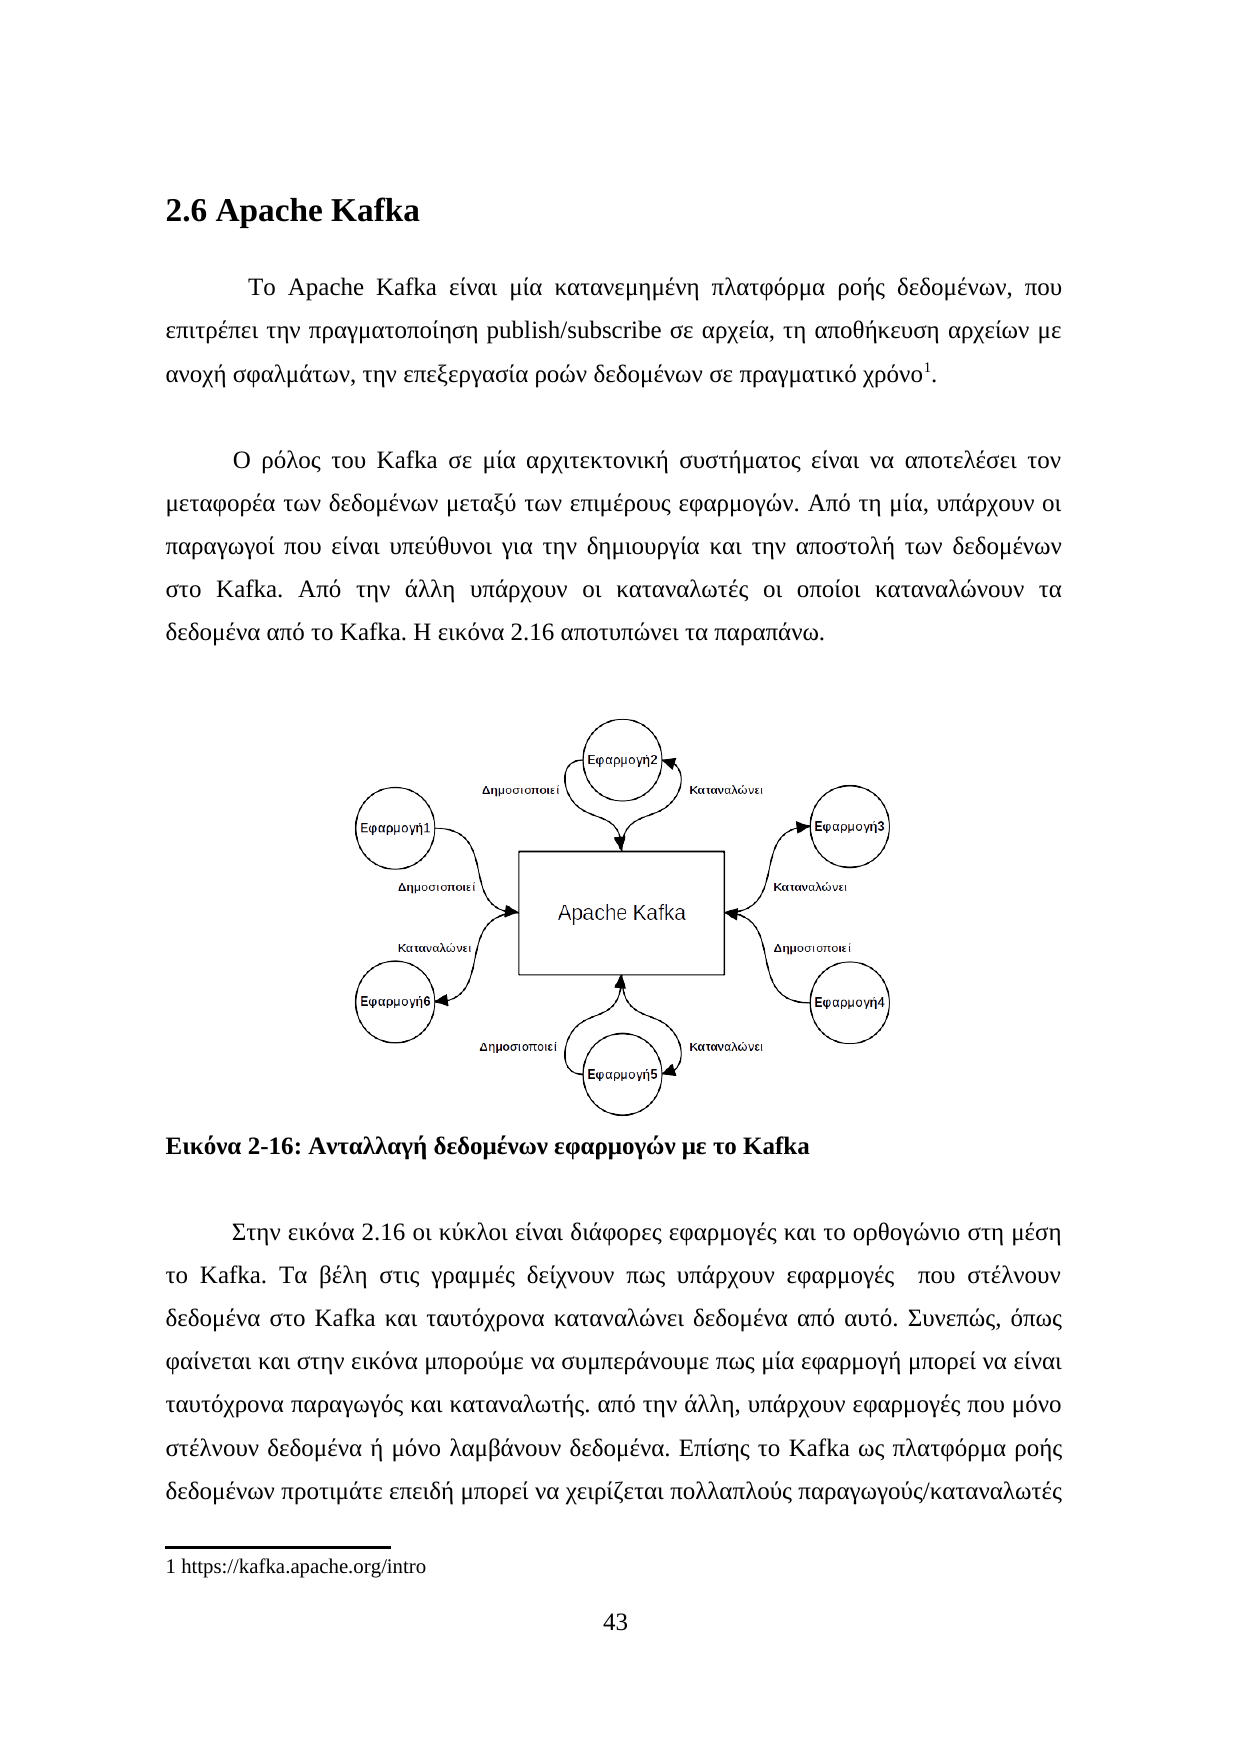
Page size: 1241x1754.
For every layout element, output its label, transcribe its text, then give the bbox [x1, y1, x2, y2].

picture [175, 712, 1073, 1117]
text Εικόνα 2-16: Ανταλλαγή δεδομένων εφαρμογών με το Kafka [165, 704, 1063, 1159]
text Ο ρόλος του Kafka σε μία αρχιτεκτονική συστήματος είναι να αποτελέσει τον μεταφορέα των δεδομένων μεταξύ των επιμέρους εφαρμογών. Από τη μία, υπάρχουν οι παραγωγοί που είναι υπεύθυνοι για την δημιουργία και την αποστολή των δεδομένων στο Kafka. Από την άλλη υπάρχουν οι καταναλωτές οι οποίοι καταναλώνουν τα δεδομένα από το Kafka. Η εικόνα 2.16 αποτυπώνει τα παραπάνω. [165, 445, 1063, 646]
text Στην εικόνα 2.16 οι κύκλοι είναι διάφορες εφαρμογές και το ορθογώνιο στη μέση το Kafka. Τα βέλη στις γραμμές δείχνουν πως υπάρχουν εφαρμογές που στέλνουν δεδομένα στο Kafka και ταυτόχρονα καταναλώνει δεδομένα από αυτό. Συνεπώς, όπως φαίνεται και στην εικόνα μπορούμε να συμπεράνουμε πως μία εφαρμογή μπορεί να είναι ταυτόχρονα παραγωγός και καταναλωτής. από την άλλη, υπάρχουν εφαρμογές που μόνο στέλνουν δεδομένα ή μόνο λαμβάνουν δεδομένα. Επίσης το Kafka ως πλατφόρμα ροής δεδομένων προτιμάτε επειδή μπορεί να χειρίζεται πολλαπλούς παραγωγούς/καταναλωτές [165, 1217, 1063, 1504]
subtitle 2.6 Apache Kafka [165, 190, 1063, 228]
text https://kafka.apache.org/intro [165, 1553, 1063, 1578]
text Το Apache Kafka είναι μία κατανεμημένη πλατφόρμα ροής δεδομένων, που επιτρέπει την πραγματοποίηση publish/subscribe σε αρχεία, τη αποθήκευση αρχείων με ανοχή σφαλμάτων, την επεξεργασία ροών δεδομένων σε πραγματικό χρόνο. [165, 272, 1063, 387]
